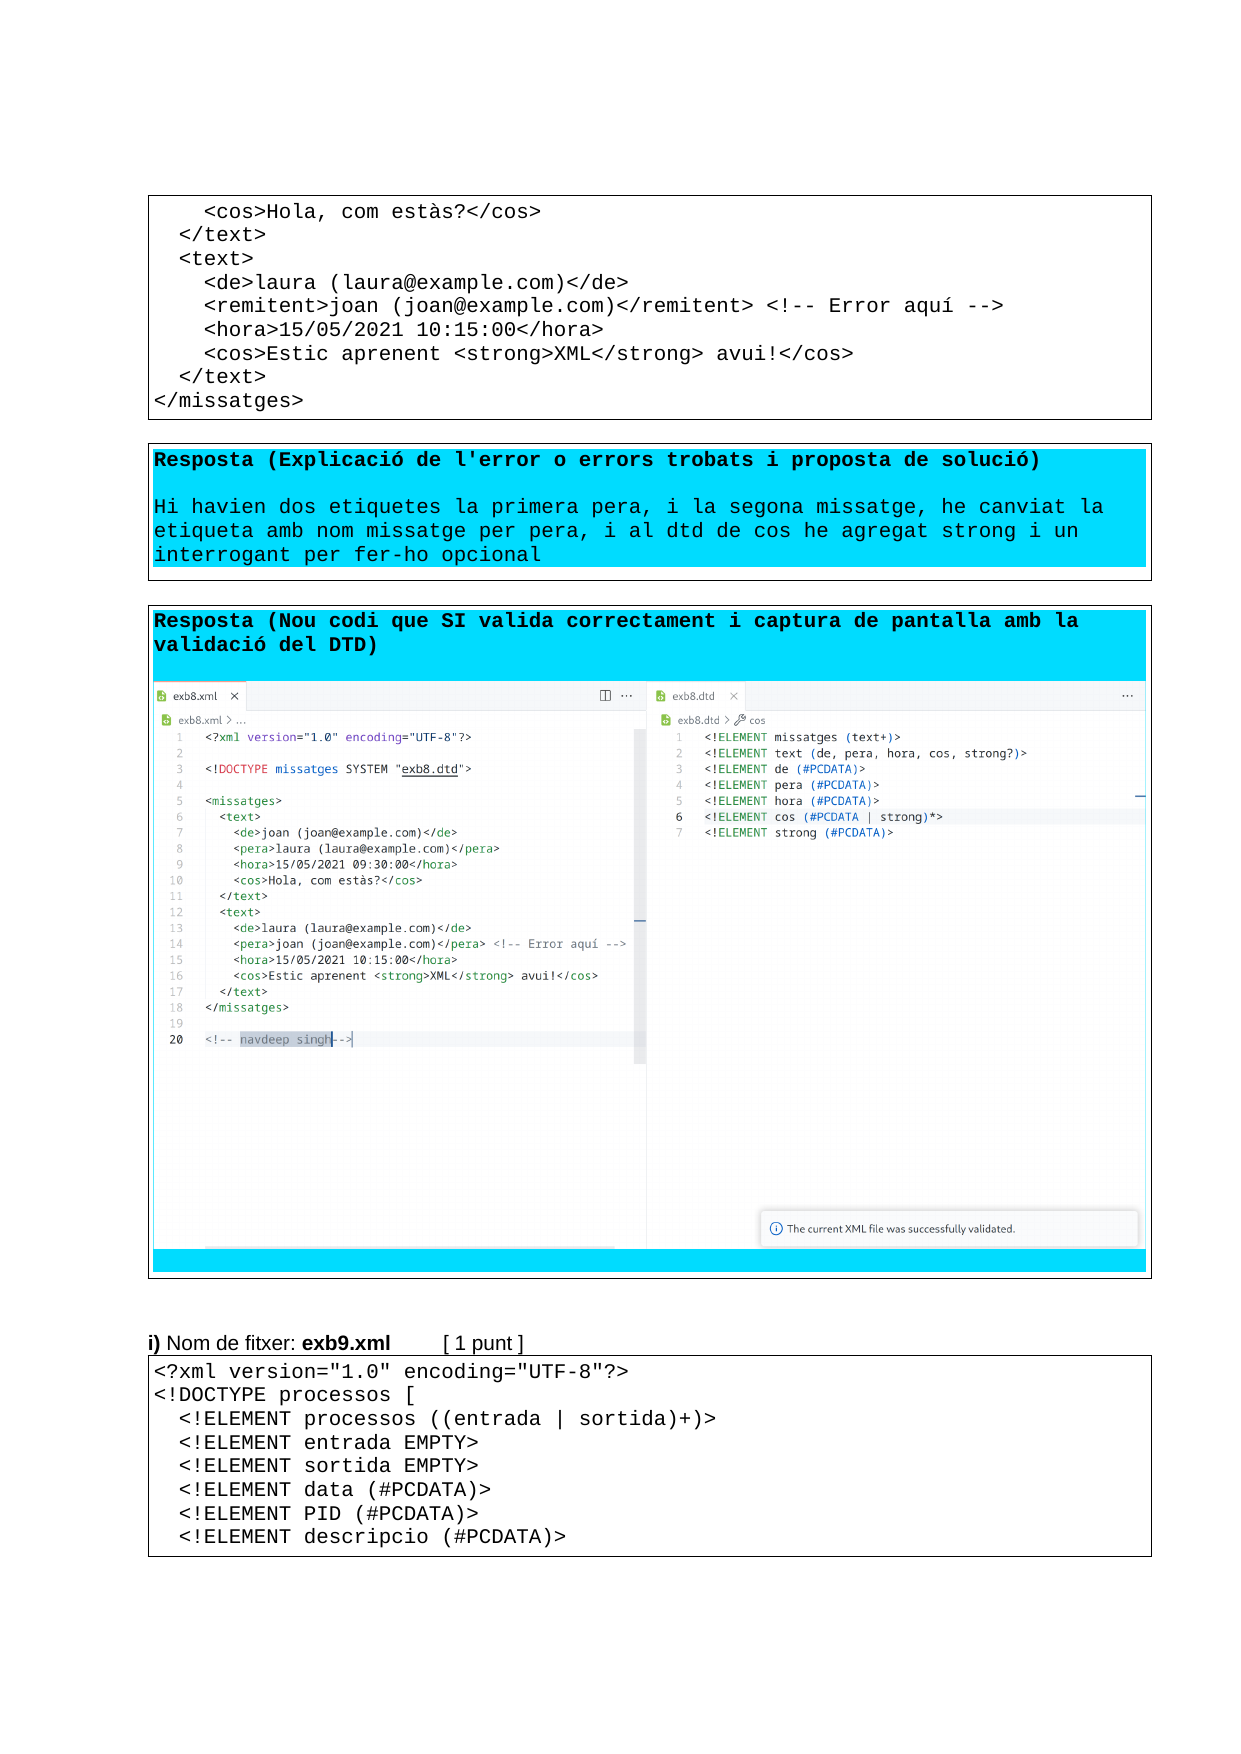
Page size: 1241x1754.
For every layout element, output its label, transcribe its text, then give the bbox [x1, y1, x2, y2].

table_header <cos>Hola, com estàs?</cos> </text> <text> <de>laura (laura@example.com)</de> <remitent>joan (joan@example.com)</remitent> <!-- Error aquí --> <hora>15/05/2021 10:15:00</hora> <cos>Estic aprenent <strong>XML</strong> avui!</cos> </text> </missatges> [149, 196, 1151, 419]
table_header Resposta (Nou codi que SI valida correctament i captura de pantalla amb la validació del DTD) [149, 606, 1151, 1278]
text i) Nom de fitxer: exb9.xml [ 1 punt ] [148, 1331, 1151, 1355]
table_header Resposta (Explicació de l'error o errors trobats i proposta de solució) Hi havien dos etiquetes la primera pera, i la segona missatge, he canviat la etiqueta amb nom missatge per pera, i al dtd de cos he agregat strong i un interrogant per fer-ho opcional [149, 444, 1151, 580]
picture [153, 681, 1146, 1249]
table_header <?xml version="1.0" encoding="UTF-8"?> <!DOCTYPE processos [ <!ELEMENT processos ((entrada | sortida)+)> <!ELEMENT entrada EMPTY> <!ELEMENT sortida EMPTY> <!ELEMENT data (#PCDATA)> <!ELEMENT PID (#PCDATA)> <!ELEMENT descripcio (#PCDATA)> [149, 1356, 1151, 1556]
